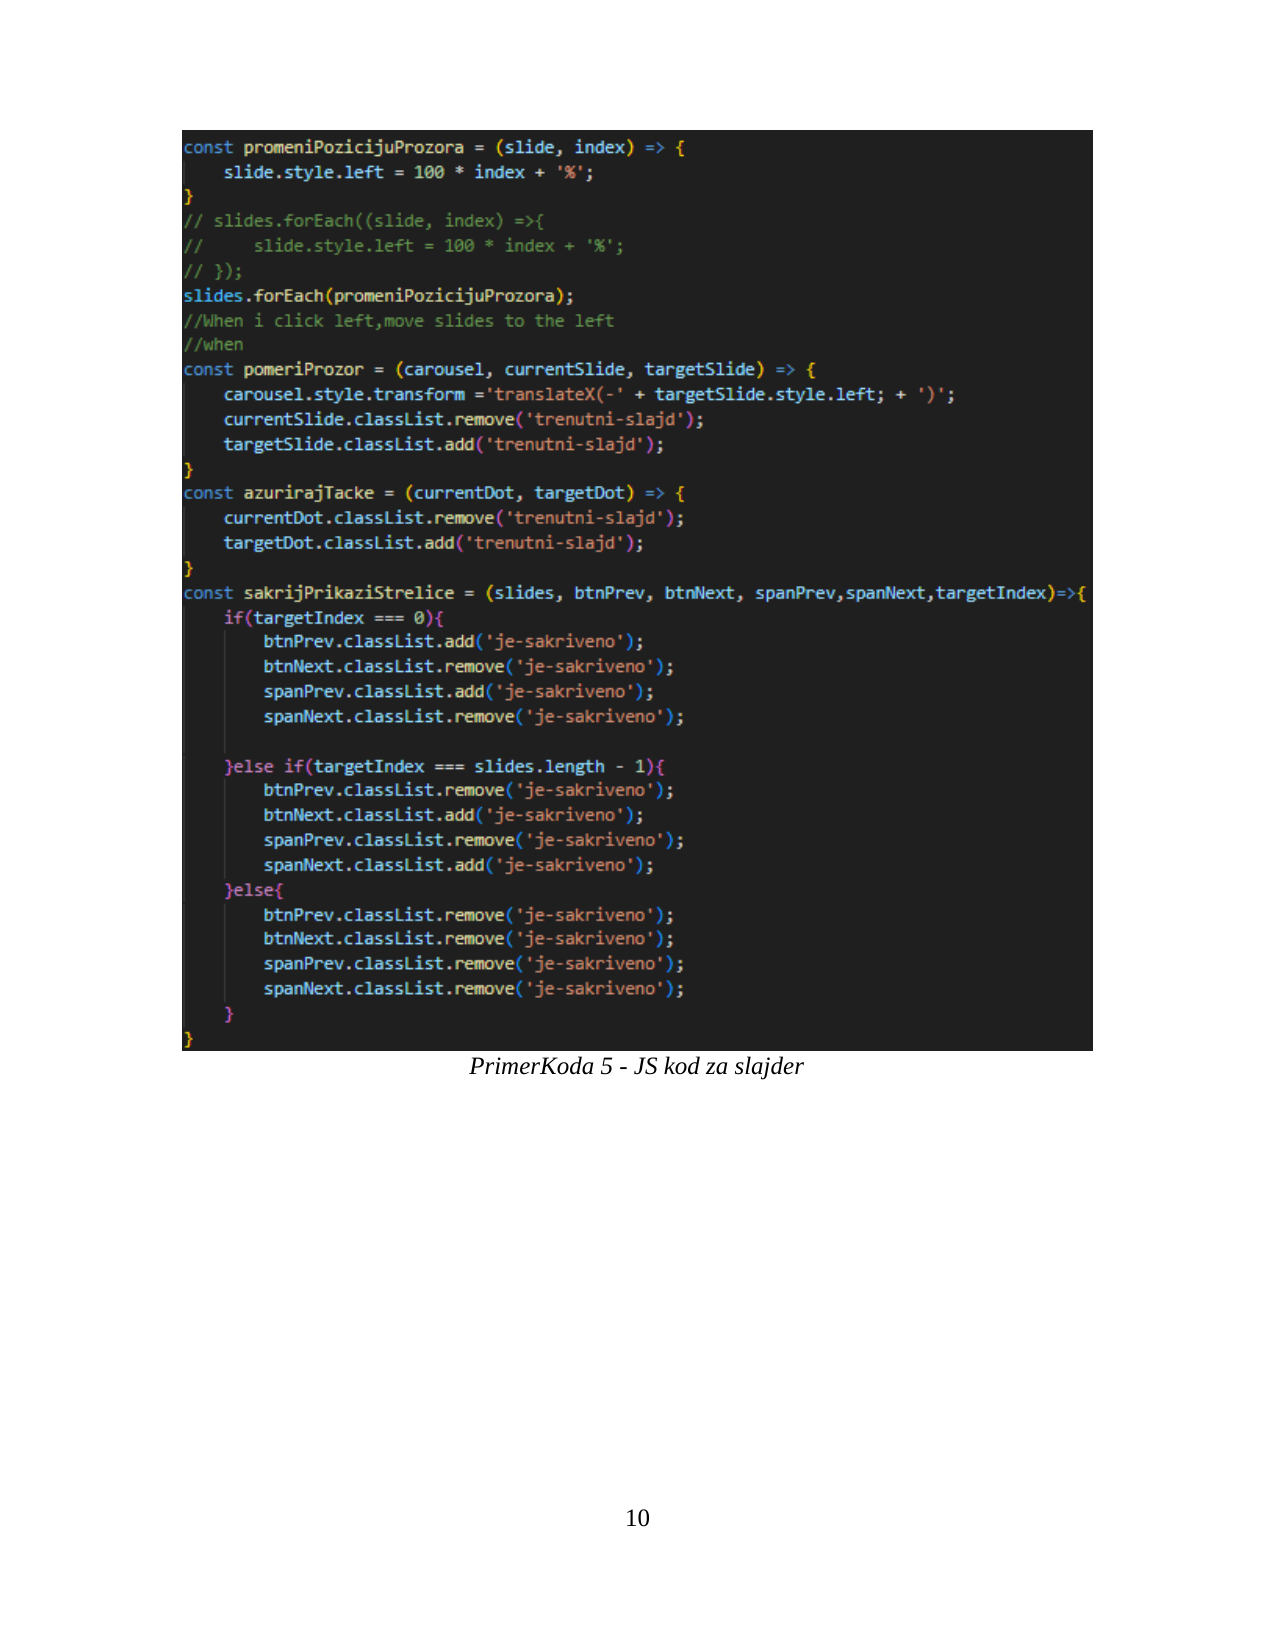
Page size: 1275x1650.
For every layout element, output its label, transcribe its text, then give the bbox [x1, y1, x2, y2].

text PrimerKoda 5 - JS kod za slajder [182, 1051, 1093, 1080]
picture [182, 130, 1093, 1051]
